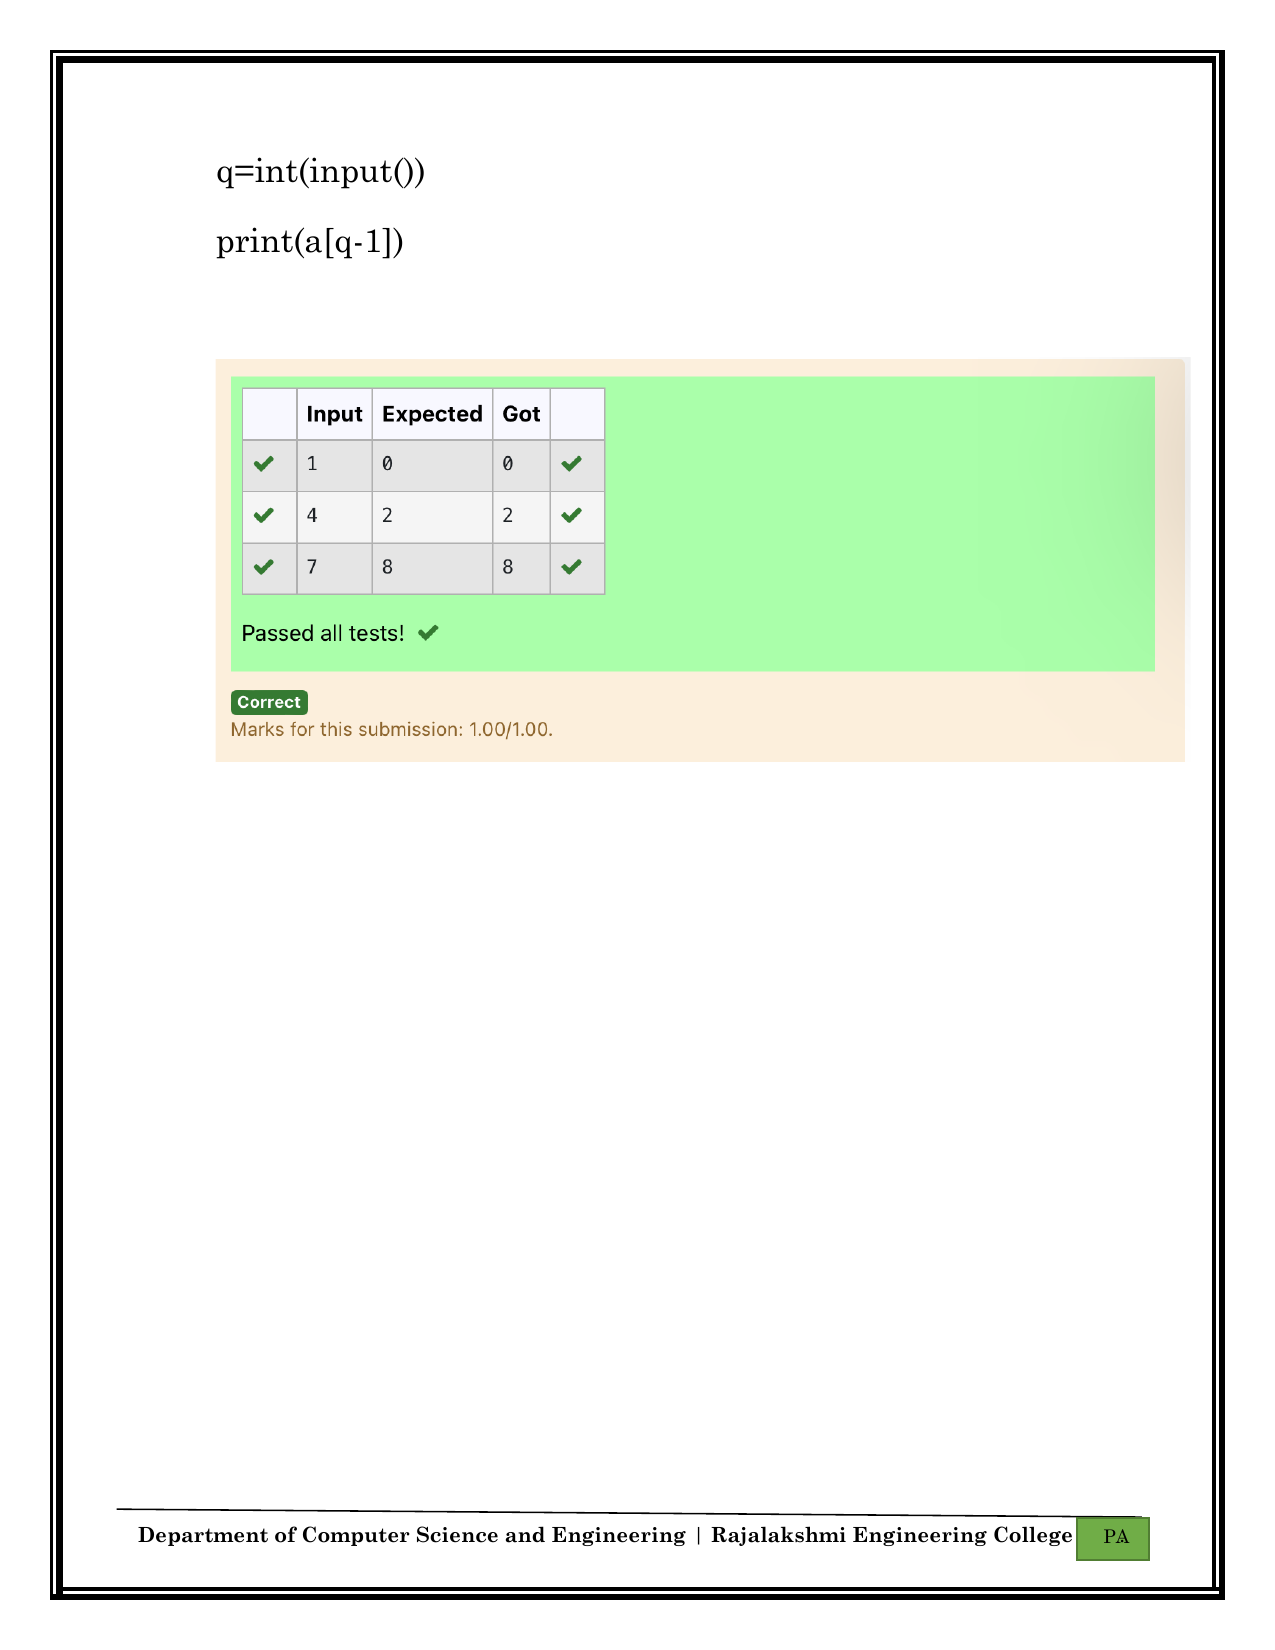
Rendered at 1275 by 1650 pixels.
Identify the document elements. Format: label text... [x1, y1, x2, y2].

text q=int(input()) [216, 150, 1125, 190]
picture [215, 357, 1191, 762]
text print(a[q-1]) [216, 219, 1125, 259]
